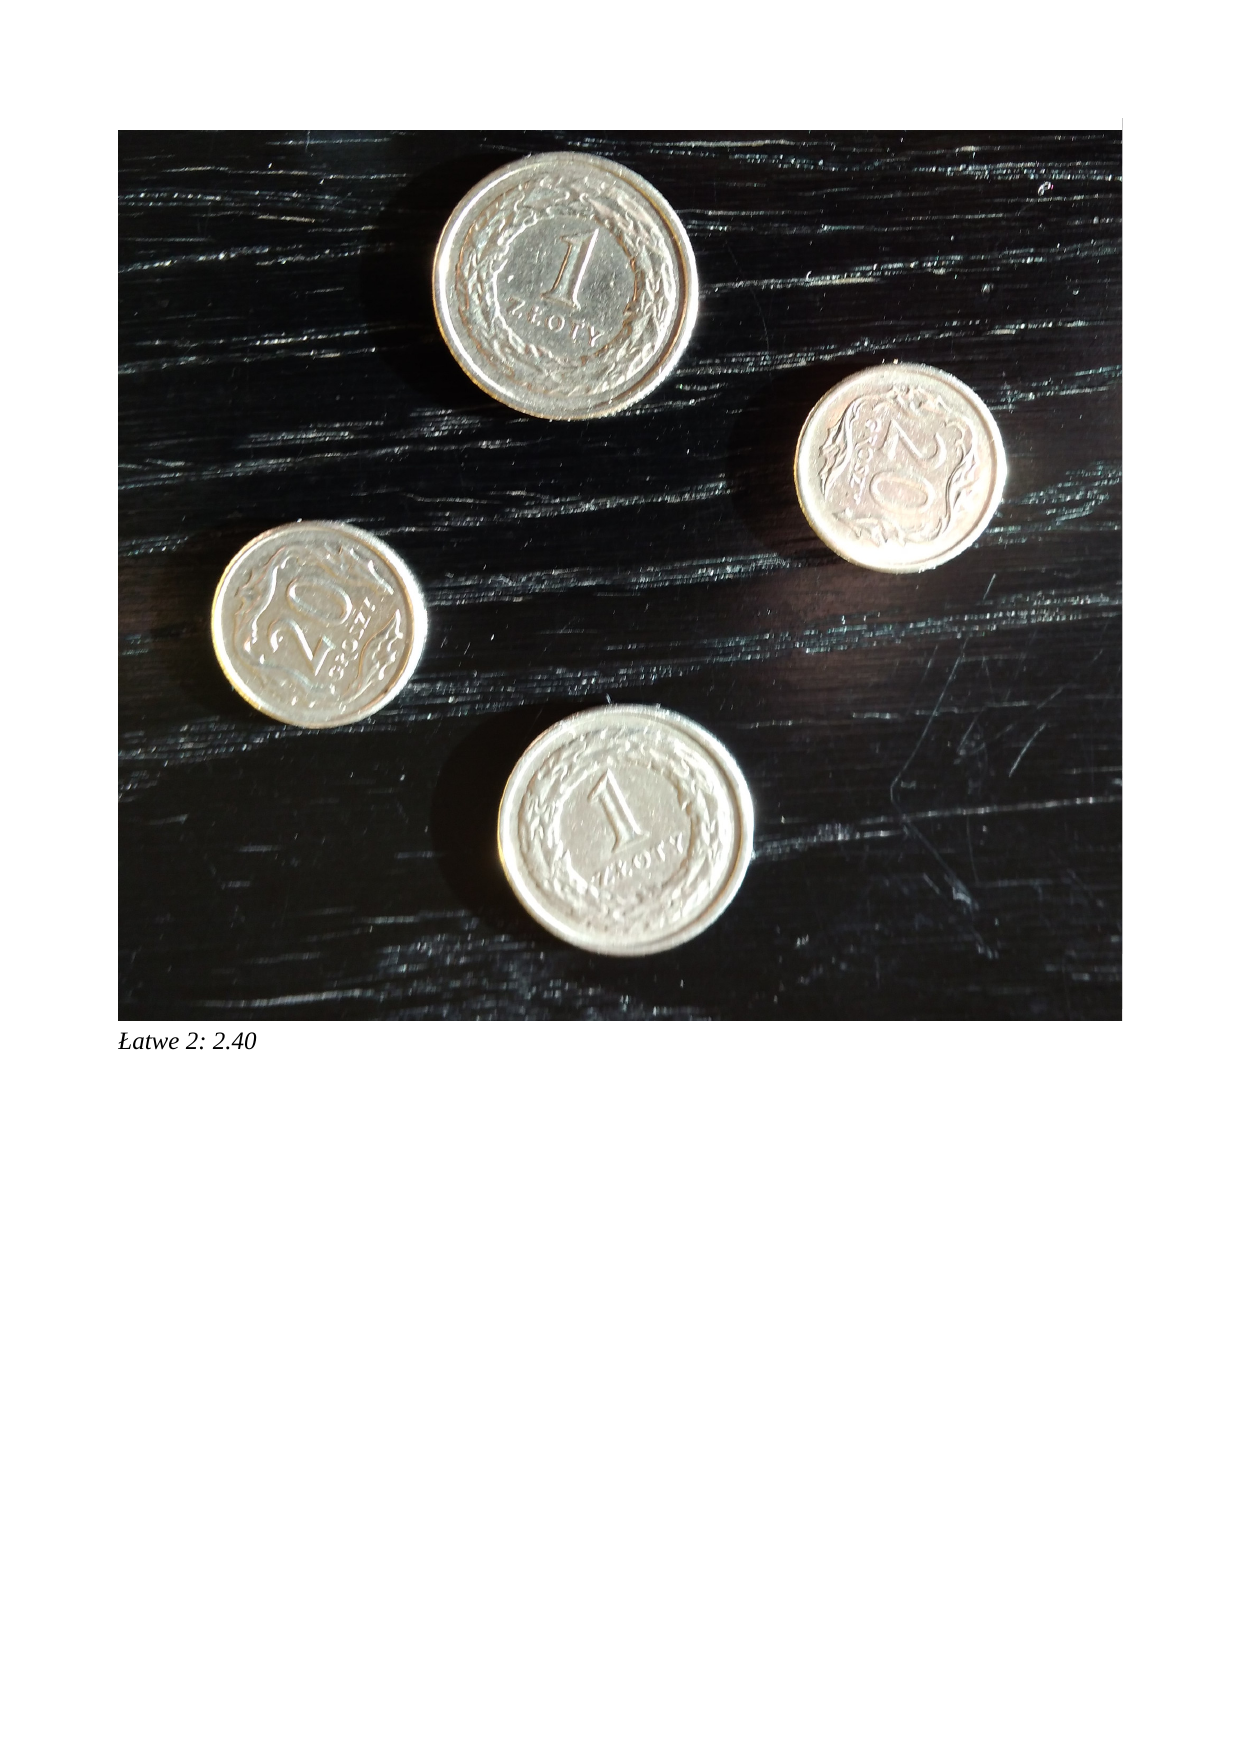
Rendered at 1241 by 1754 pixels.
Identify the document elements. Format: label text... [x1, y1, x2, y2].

picture [118, 118, 1123, 1021]
text Łatwe 2: 2.40 [118, 1021, 1122, 1055]
